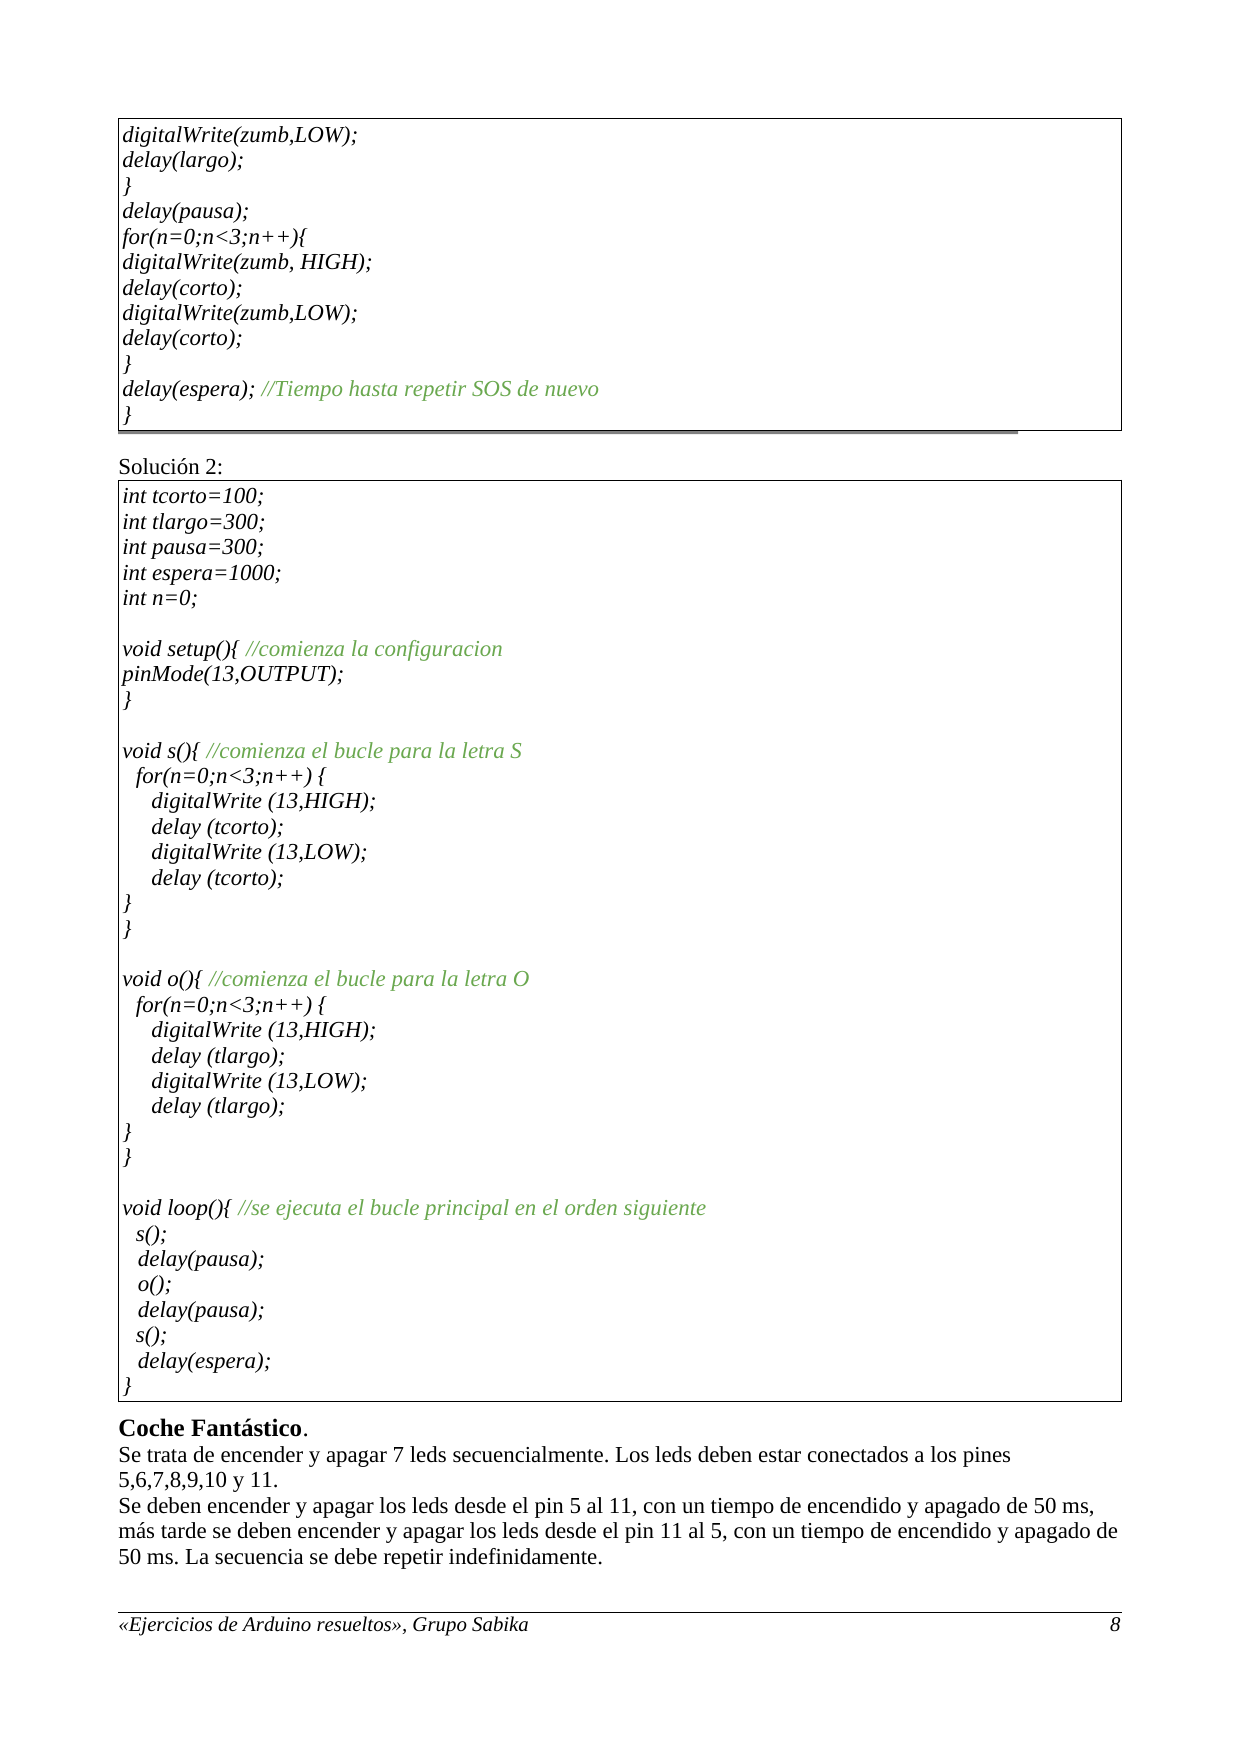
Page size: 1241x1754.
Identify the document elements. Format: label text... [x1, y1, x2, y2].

text digitalWrite(zumb, HIGH); [310, 245, 1121, 271]
text int tcorto=100; [119, 481, 1121, 505]
text delay(pausa); [133, 194, 1121, 220]
text s(); [169, 1217, 1121, 1242]
text pinMode(13,OUTPUT); [346, 657, 1121, 683]
text void setup(){ //comienza la configuracion [119, 632, 1121, 657]
text digitalWrite(zumb,LOW); [119, 119, 1121, 143]
text delay(corto); [119, 271, 1121, 296]
text } [119, 1369, 1121, 1401]
text } [133, 1115, 1121, 1140]
text void loop(){ //se ejecuta el bucle principal en el orden siguiente [119, 1191, 1121, 1217]
text void o(){ //comienza el bucle para la letra O [119, 962, 1121, 988]
text digitalWrite (13,HIGH); [119, 784, 1121, 810]
text delay(corto); [245, 321, 1121, 347]
text delay(pausa); [169, 1242, 1121, 1267]
text } [133, 886, 1121, 912]
text } [119, 398, 1121, 430]
text for(n=0;n<3;n++){ [251, 220, 1121, 245]
text Coche Fantástico. [308, 1414, 1122, 1442]
text digitalWrite (13,HIGH); [329, 1013, 1121, 1039]
text Se deben encender y apagar los leds desde el pin 5 al 11, con un tiempo de encendido y apagado de 50 ms, más tarde se deben encender y apagar los leds desde el pin 11 al 5, con un tiempo de encendido y apagado de 50 ms. La secuencia se debe repetir indefinidamente. [604, 1493, 1122, 1569]
text digitalWrite (13,LOW); [286, 835, 1121, 861]
text delay (tlargo); [288, 1039, 1121, 1064]
text Se trata de encender y apagar 7 leds secuencialmente. Los leds deben estar conectados a los pines 5,6,7,8,9,10 y 11. [118, 1442, 1122, 1493]
text Solución 2: [223, 454, 1122, 479]
text delay(espera); //Tiempo hasta repetir SOS de nuevo [133, 372, 1121, 398]
text digitalWrite(zumb,LOW); [245, 296, 1121, 321]
text } [133, 912, 1121, 937]
text void s(){ //comienza el bucle para la letra S [119, 734, 1121, 759]
text delay (tcorto); [286, 861, 1121, 886]
text o(); [174, 1267, 1121, 1293]
text delay(largo); [119, 143, 1121, 169]
text s(); [169, 1318, 1121, 1344]
text } [133, 683, 1121, 708]
text } [133, 1140, 1121, 1166]
text delay(pausa); [174, 1293, 1121, 1318]
text } [133, 169, 1121, 194]
text } [133, 347, 1121, 372]
text int tlargo=300; [266, 505, 1121, 530]
text int espera=1000; [266, 556, 1121, 581]
text delay (tlargo); [119, 1089, 1121, 1115]
text delay (tcorto); [286, 810, 1121, 835]
text delay(espera); [169, 1344, 1121, 1369]
text digitalWrite (13,LOW); [288, 1064, 1121, 1089]
text int n=0; [200, 581, 1121, 607]
text for(n=0;n<3;n++) { [329, 759, 1121, 784]
text int pausa=300; [266, 530, 1121, 556]
text for(n=0;n<3;n++) { [329, 988, 1121, 1013]
